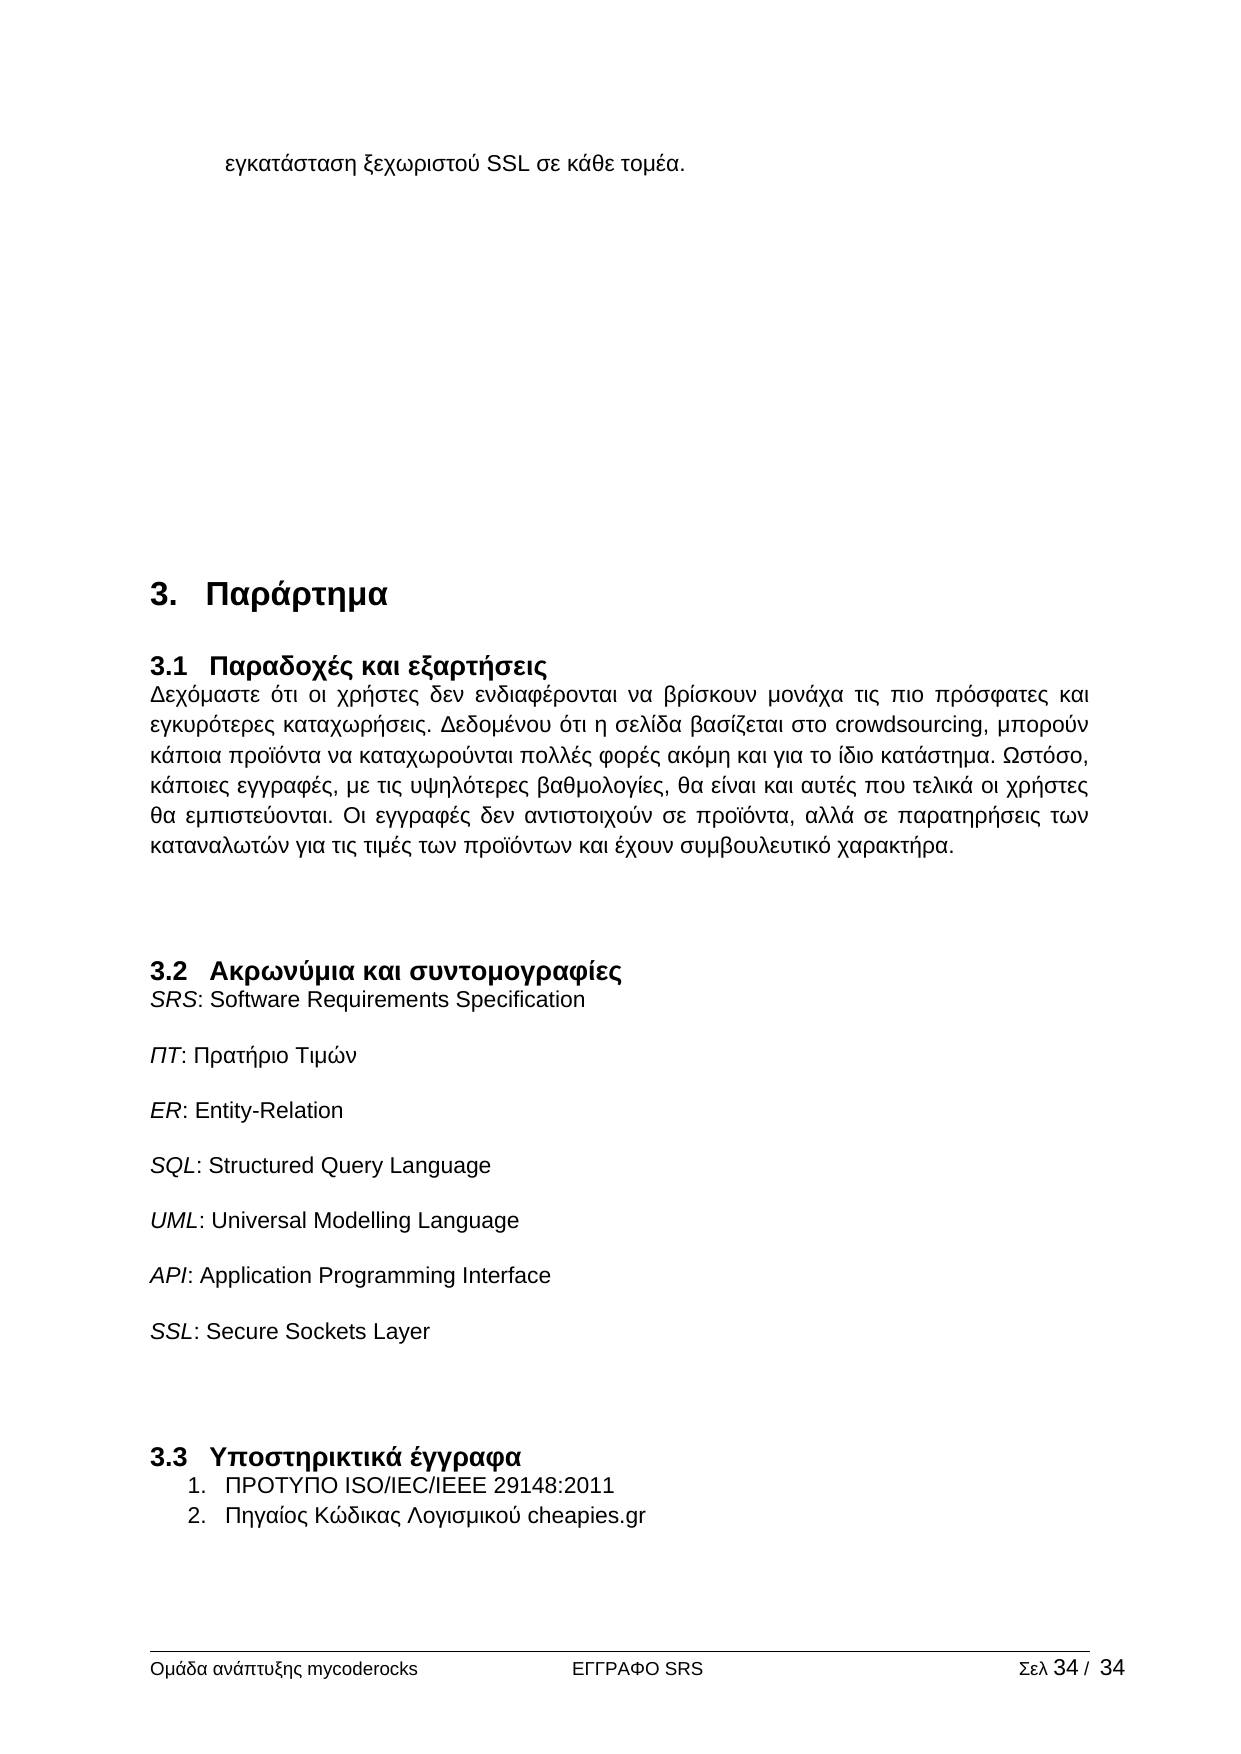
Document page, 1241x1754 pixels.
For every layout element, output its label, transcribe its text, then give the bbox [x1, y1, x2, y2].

text SSL: Secure Sockets Layer [150, 1318, 1090, 1344]
text ER: Entity-Relation [150, 1097, 1090, 1123]
text ΠΤ: Πρατήριο Τιμών [150, 1042, 1090, 1068]
subtitle 3.2 Ακρωνύμια και συντομογραφίες [150, 955, 1090, 986]
text SQL: Structured Query Language [150, 1152, 1090, 1178]
text UML: Universal Modelling Language [150, 1207, 1090, 1233]
list εγκατάσταση ξεχωριστού SSL σε κάθε τομέα. [187, 150, 1090, 176]
text SRS: Software Requirements Specification [150, 986, 1090, 1013]
text API: Application Programming Interface [150, 1262, 1090, 1289]
subtitle 3.1 Παραδοχές και εξαρτήσεις [150, 650, 1090, 681]
subtitle 3.3 Υποστηρικτικά έγγραφα [150, 1441, 1090, 1472]
list ΠΡΟΤΥΠΟ ISO/IEC/IEEE 29148:2011 [187, 1472, 1090, 1498]
list Πηγαίος Κώδικας Λογισμικού cheapies.gr [187, 1502, 1090, 1528]
text Δεχόμαστε ότι οι χρήστες δεν ενδιαφέρονται να βρίσκουν μονάχα τις πιο πρόσφατες και εγκυρότερες καταχωρήσεις. Δεδομένου ότι η σελίδα βασίζεται στο crowdsourcing, μπορούν κάποια προϊόντα να καταχωρούνται πολλές φορές ακόμη και για το ίδιο κατάστημα. Ωστόσο, κάποιες εγγραφές, με τις υψηλότερες βαθμολογίες, θα είναι και αυτές που τελικά οι χρήστες θα εμπιστεύονται. Οι εγγραφές δεν αντιστοιχούν σε προϊόντα, αλλά σε παρατηρήσεις των καταναλωτών για τις τιμές των προϊόντων και έχουν συμβουλευτικό χαρακτήρα. [150, 681, 1090, 858]
subtitle 3. Παράρτημα [150, 574, 1090, 612]
